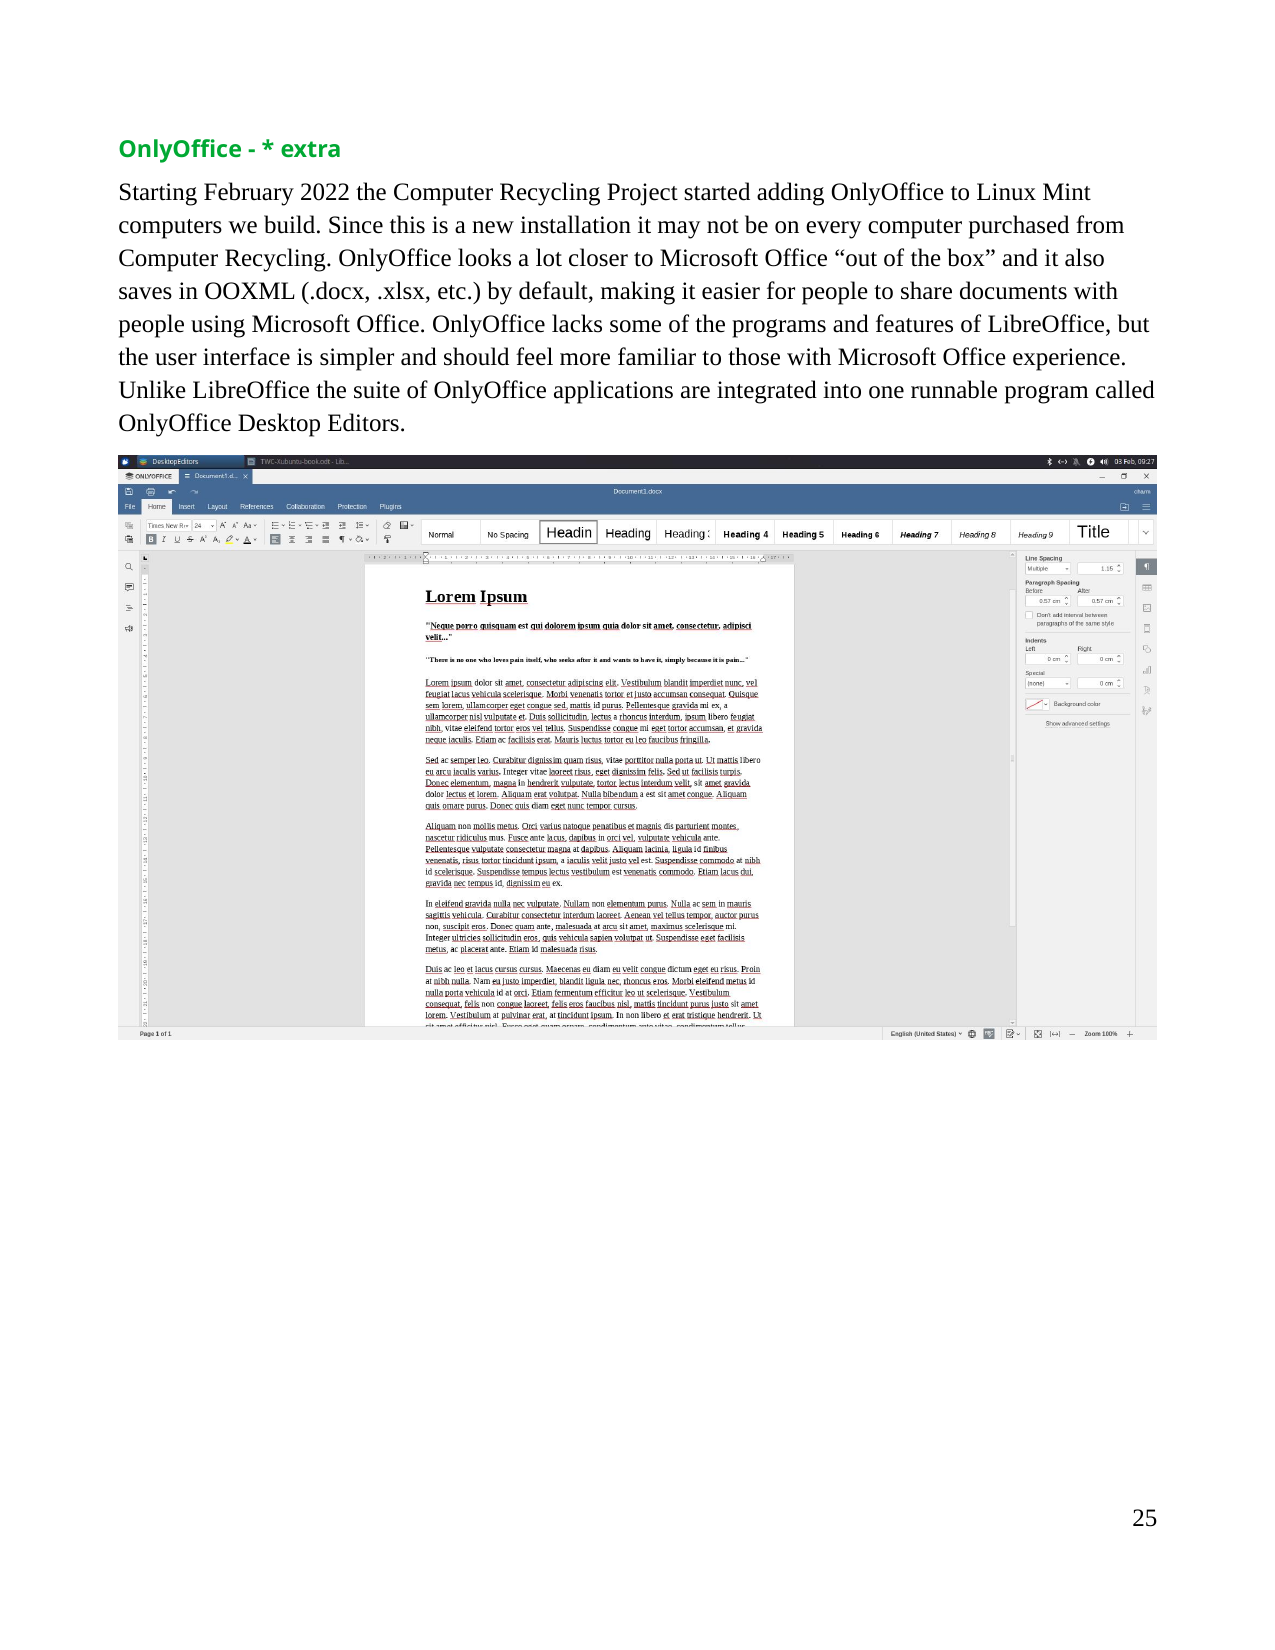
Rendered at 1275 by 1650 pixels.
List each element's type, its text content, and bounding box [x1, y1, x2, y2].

text Starting February 2022 the Computer Recycling Project started adding OnlyOffice to Linux Mint computers we build. Since this is a new installation it may not be on every computer purchased from Computer Recycling. OnlyOffice looks a lot closer to Microsoft Office “out of the box” and it also saves in OOXML (.docx, .xlsx, etc.) by default, making it easier for people to share documents with people using Microsoft Office. OnlyOffice lacks some of the programs and features of LibreOffice, but the user interface is simpler and should feel more familiar to those with Microsoft Office experience. Unlike LibreOffice the suite of OnlyOffice applications are integrated into one runnable program called OnlyOffice Desktop Editors. [118, 177, 1157, 437]
subtitle OnlyOffice - * extra [118, 133, 1157, 164]
picture [118, 455, 1157, 1040]
